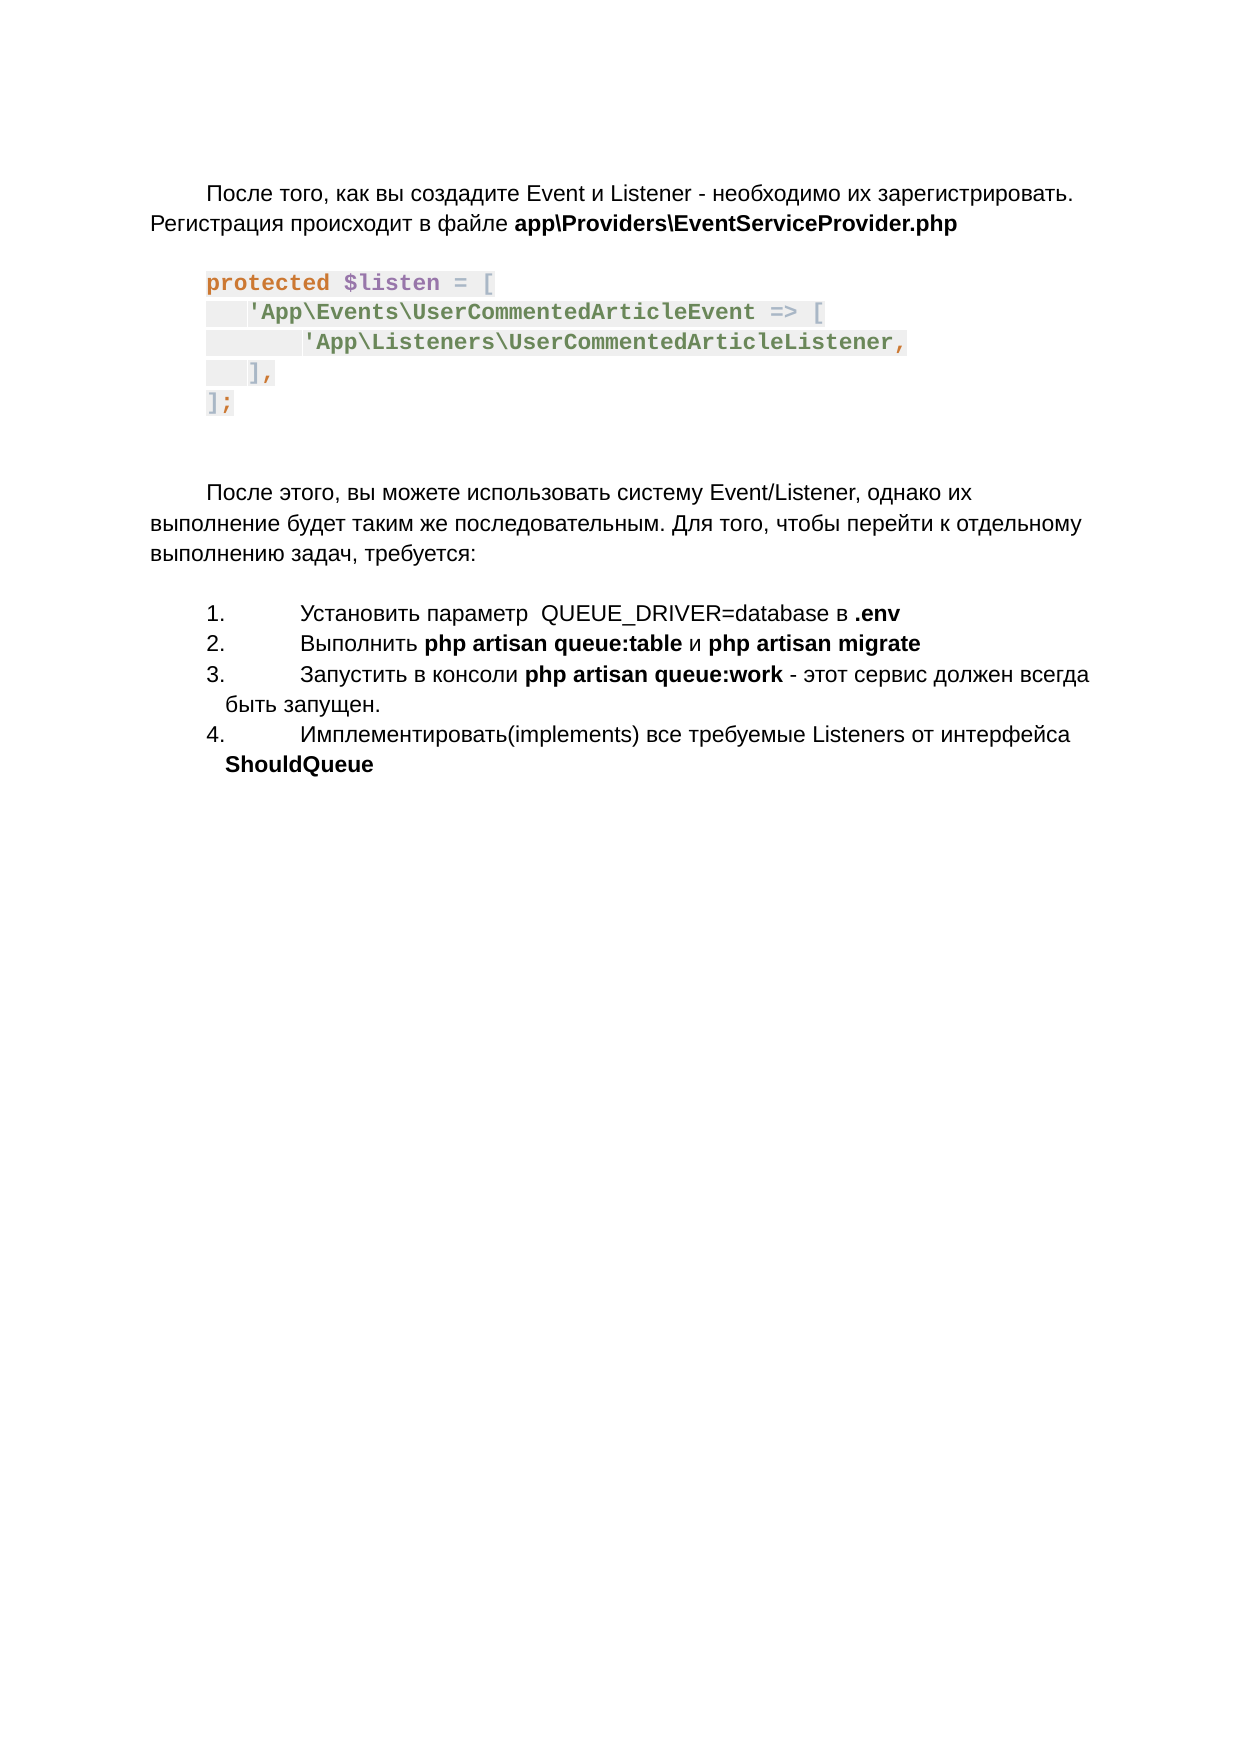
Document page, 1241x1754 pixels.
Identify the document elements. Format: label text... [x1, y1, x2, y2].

text После того, как вы создадите Event и Listener - необходимо их зарегистрировать. Регистрация происходит в файле app\Providers\EventServiceProvider.php [150, 180, 1090, 237]
list Выполнить php artisan queue:table и php artisan migrate [206, 630, 1090, 657]
text После этого, вы можете использовать систему Event/Listener, однако их выполнение будет таким же последовательным. Для того, чтобы перейти к отдельному выполнению задач, требуется: [150, 479, 1090, 566]
list Запустить в консоли php artisan queue:work - этот сервис должен всегда быть запущен. [206, 661, 1090, 717]
text protected $listen = [ [206, 271, 1090, 297]
list Установить параметр QUEUE_DRIVER=database в .env [206, 600, 1090, 627]
text 'App\Listeners\UserCommentedArticleListener, [206, 330, 1090, 356]
text ]; [206, 390, 1090, 416]
list Имплементировать(implements) все требуемые Listeners от интерфейса ShouldQueue [206, 721, 1090, 778]
text 'App\Events\UserCommentedArticleEvent => [ [206, 301, 1090, 327]
text ], [206, 360, 1090, 386]
